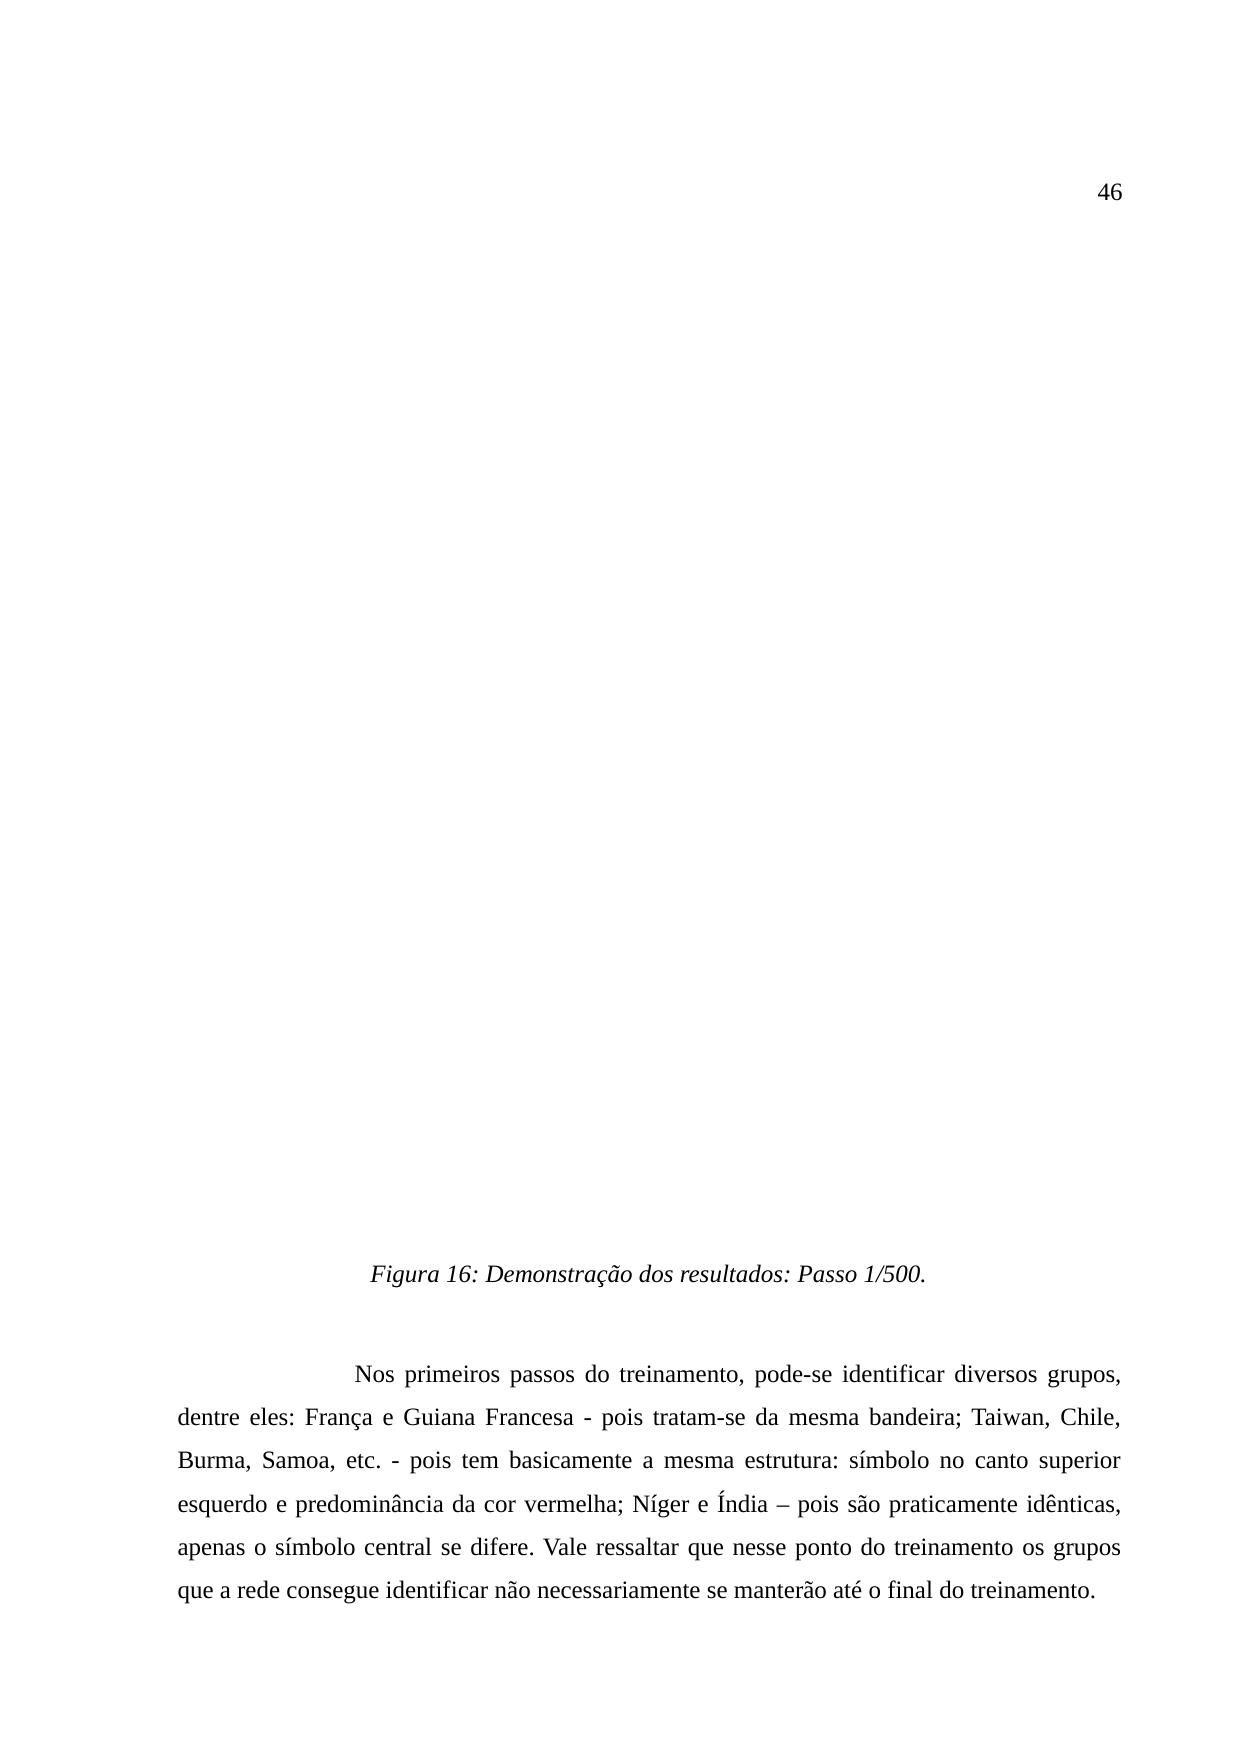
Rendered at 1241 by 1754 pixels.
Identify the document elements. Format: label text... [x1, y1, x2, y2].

text Nos primeiros passos do treinamento, pode-se identificar diversos grupos, dentre eles: França e Guiana Francesa - pois tratam-se da mesma bandeira; Taiwan, Chile, Burma, Samoa, etc. - pois tem basicamente a mesma estrutura: símbolo no canto superior esquerdo e predominância da cor vermelha; Níger e Índia – pois são praticamente idênticas, apenas o símbolo central se difere. Vale ressaltar que nesse ponto do treinamento os grupos que a rede consegue identificar não necessariamente se manterão até o final do treinamento. [177, 1359, 1122, 1604]
text Figura 16: Demonstração dos resultados: Passo 1/500. [177, 236, 1122, 1287]
